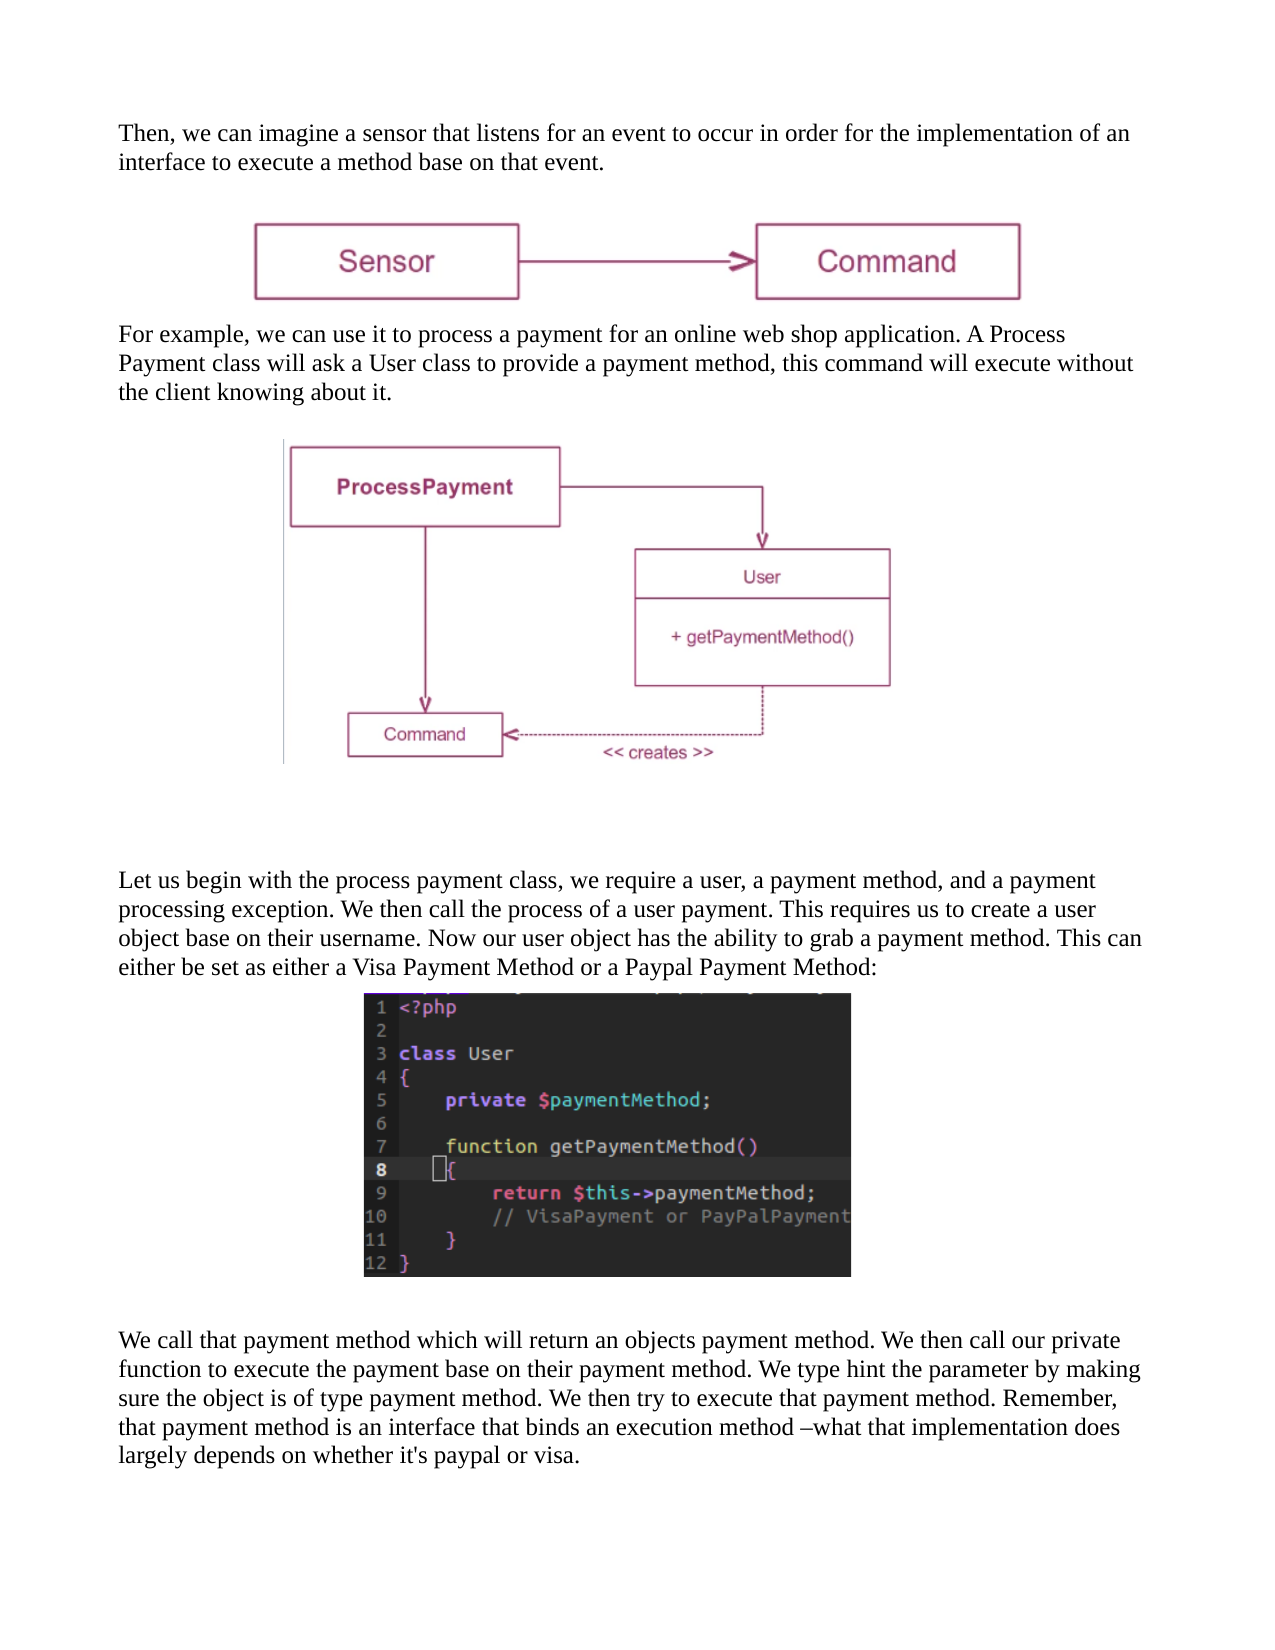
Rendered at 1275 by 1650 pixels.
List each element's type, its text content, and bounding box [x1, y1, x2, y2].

text Let us begin with the process payment class, we require a user, a payment method, and a payment processing exception. We then call the process of a user payment. This requires us to create a user object base on their username. Now our user object has the ability to grab a payment method. This can either be set as either a Visa Payment Method or a Paypal Payment Method: [118, 866, 1157, 981]
text We call that payment method which will return an objects payment method. We then call our private function to execute the payment base on their payment method. We type hint the parameter by making sure the object is of type payment method. We then try to execute that payment method. Remember, that payment method is an interface that binds an execution method –what that implementation does largely depends on whether it's paypal or visa. [118, 1326, 1157, 1469]
text For example, we can use it to process a payment for an online web shop application. A Process Payment class will ask a User class to provide a payment method, this command will execute without the client knowing about it. [118, 319, 1157, 406]
text Then, we can imagine a sensor that listens for an event to occur in order for the implementation of an interface to execute a method base on that event. [118, 118, 1157, 176]
picture [283, 439, 893, 764]
picture [363, 993, 852, 1277]
picture [247, 214, 1028, 316]
